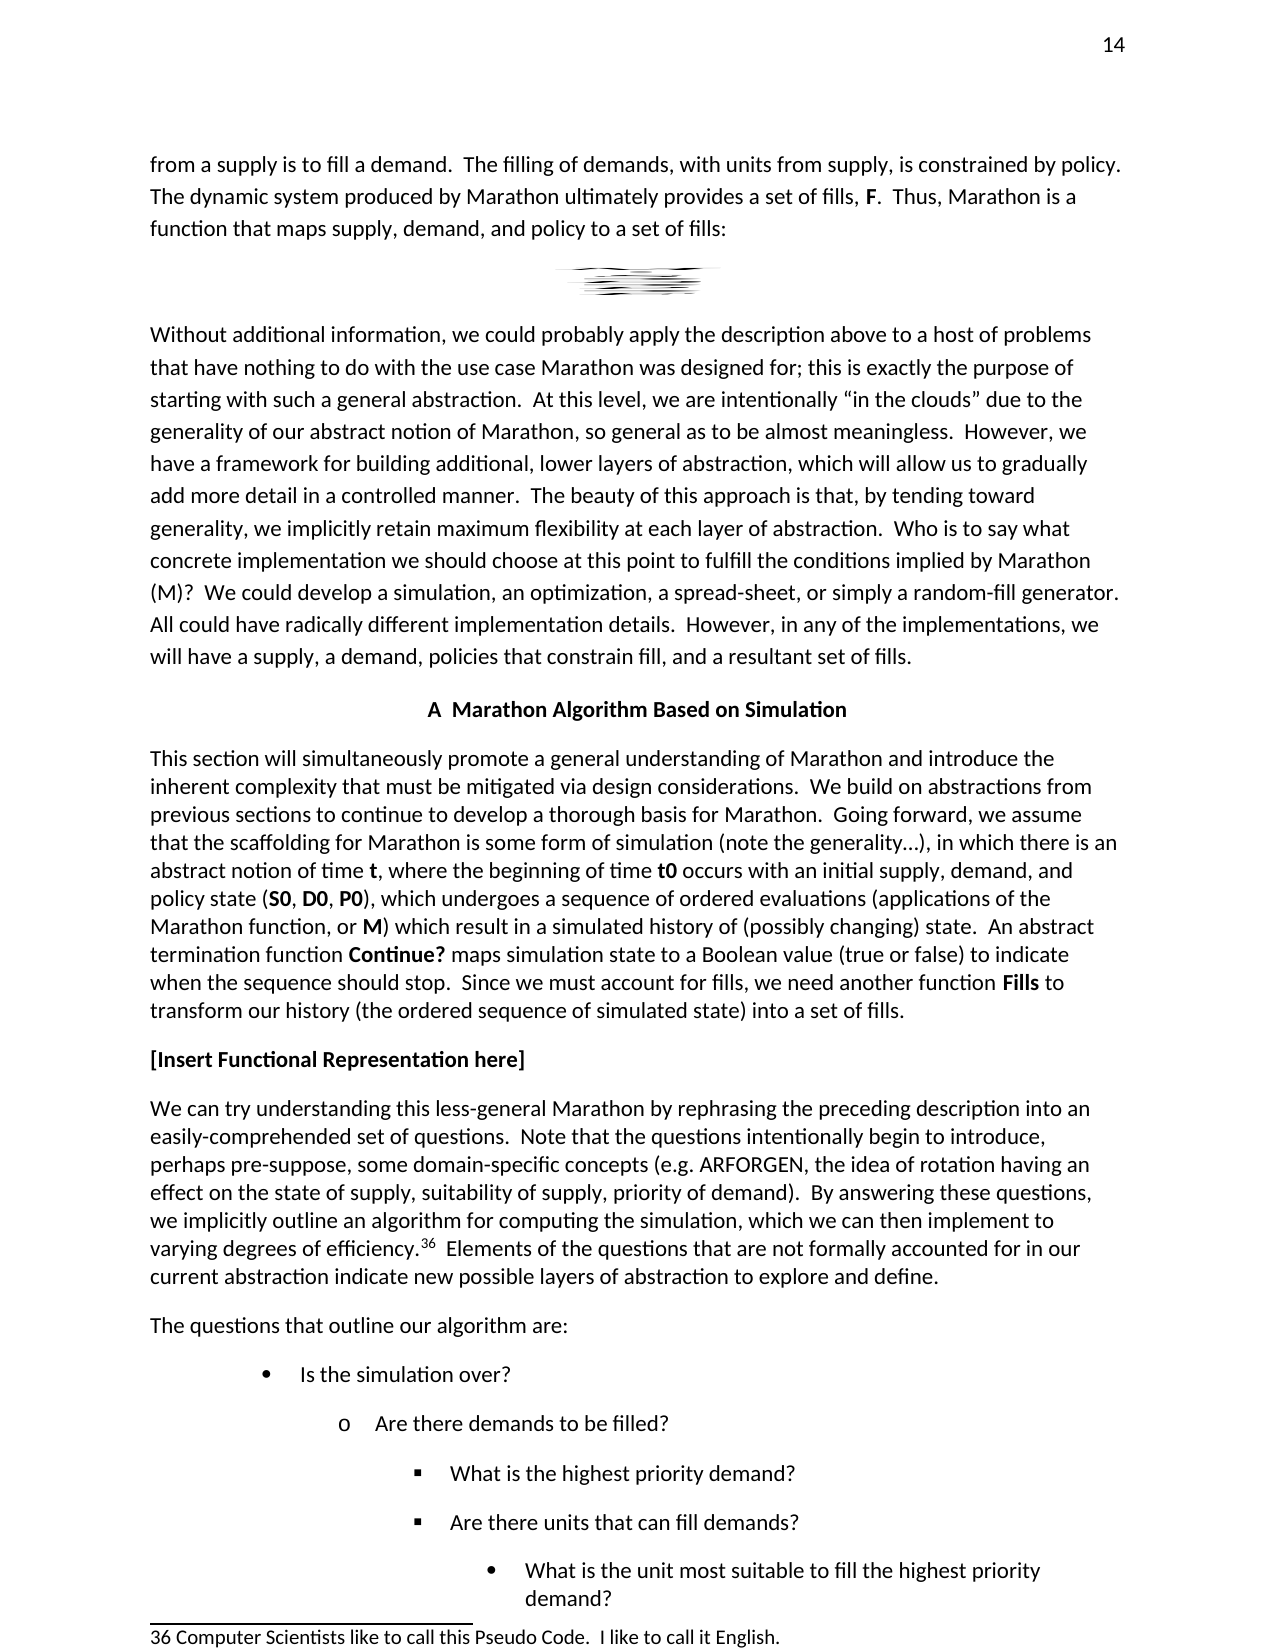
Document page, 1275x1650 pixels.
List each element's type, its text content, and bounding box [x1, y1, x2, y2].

text Computer Scientists like to call this Pseudo Code. I like to call it English. [150, 1624, 1125, 1650]
text The questions that outline our algorithm are: [150, 1311, 1125, 1339]
list Are there demands to be filled? [337, 1409, 1125, 1438]
text We can try understanding this less-general Marathon by rephrasing the preceding description into an easily-comprehended set of questions. Note that the questions intentionally begin to introduce, perhaps pre-suppose, some domain-specific concepts (e.g. ARFORGEN, the idea of rotation having an effect on the state of supply, suitability of supply, priority of demand). By answering these questions, we implicitly outline an algorithm for computing the simulation, which we can then implement to varying degrees of efficiency. Elements of the questions that are not formally accounted for in our current abstraction indicate new possible layers of abstraction to explore and define. [150, 1094, 1125, 1290]
text A Marathon Algorithm Based on Simulation [150, 695, 1125, 723]
text from a supply is to fill a demand. The filling of demands, with units from supply, is constrained by policy. The dynamic system produced by Marathon ultimately provides a set of fills, F. Thus, Marathon is a function that maps supply, demand, and policy to a set of fills: [150, 150, 1125, 242]
list Are there units that can fill demands? [412, 1508, 1125, 1536]
text This section will simultaneously promote a general understanding of Marathon and introduce the inherent complexity that must be mitigated via design considerations. We build on abstractions from previous sections to continue to develop a thorough basis for Marathon. Going forward, we assume that the scaffolding for Marathon is some form of simulation (note the generality…), in which there is an abstract notion of time t, where the beginning of time t0 occurs with an initial supply, demand, and policy state (S0, D0, P0), which undergoes a sequence of ordered evaluations (applications of the Marathon function, or M) which result in a simulated history of (possibly changing) state. An abstract termination function Continue? maps simulation state to a Boolean value (true or false) to indicate when the sequence should stop. Since we must account for fills, we need another function Fills to transform our history (the ordered sequence of simulated state) into a set of fills. [150, 744, 1125, 1024]
list What is the highest priority demand? [412, 1459, 1125, 1487]
text Without additional information, we could probably apply the description above to a host of problems that have nothing to do with the use case Marathon was designed for; this is exactly the purpose of starting with such a general abstraction. At this level, we are intentionally “in the clouds” due to the generality of our abstract notion of Marathon, so general as to be almost meaningless. However, we have a framework for building additional, lower layers of abstraction, which will allow us to gradually add more detail in a controlled manner. The beauty of this approach is that, by tending toward generality, we implicitly retain maximum flexibility at each layer of abstraction. Who is to say what concrete implementation we should choose at this point to fulfill the conditions implied by Marathon (M)? We could develop a simulation, an optimization, a spread-sheet, or simply a random-fill generator. All could have radically different implementation details. However, in any of the implementations, we will have a supply, a demand, policies that constrain fill, and a resultant set of fills. [150, 321, 1125, 670]
list Is the simulation over? [262, 1360, 1125, 1388]
text [Insert Functional Representation here] [150, 1045, 1125, 1073]
list What is the unit most suitable to fill the highest priority demand? [487, 1557, 1125, 1613]
